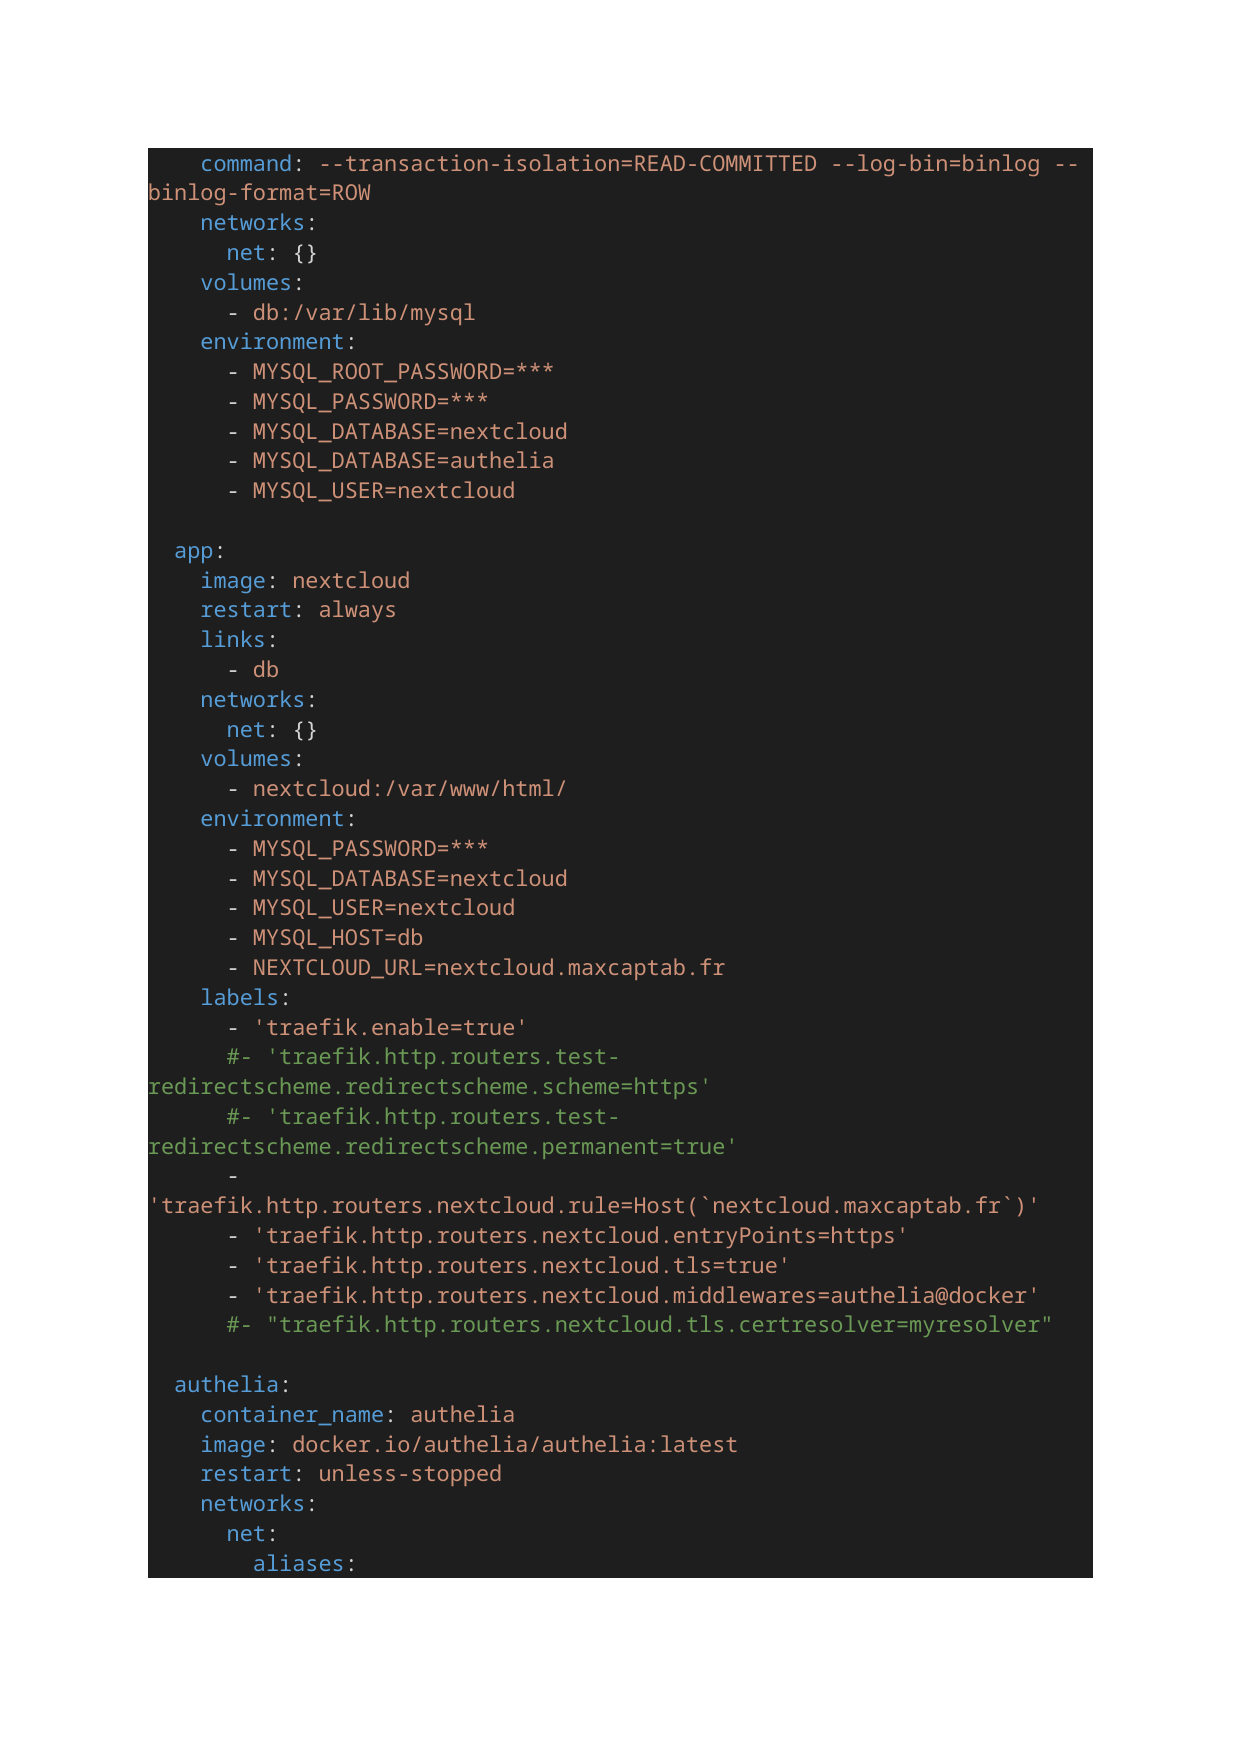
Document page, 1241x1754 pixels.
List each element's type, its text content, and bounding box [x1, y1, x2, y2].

text - MYSQL_DATABASE=authelia [148, 446, 1093, 475]
text - 'traefik.http.routers.nextcloud.tls=true' [148, 1250, 1093, 1280]
text #- "traefik.http.routers.nextcloud.tls.certresolver=myresolver" [148, 1309, 1093, 1339]
text - MYSQL_PASSWORD=*** [148, 833, 1093, 863]
text volumes: [148, 267, 1093, 297]
text authelia: [148, 1369, 1093, 1399]
text #- 'traefik.http.routers.test-redirectscheme.redirectscheme.permanent=true' [148, 1101, 1093, 1161]
text restart: unless-stopped [148, 1458, 1093, 1488]
text - NEXTCLOUD_URL=nextcloud.maxcaptab.fr [148, 952, 1093, 982]
text - nextcloud:/var/www/html/ [148, 773, 1093, 803]
text - MYSQL_PASSWORD=*** [148, 386, 1093, 416]
text - db:/var/lib/mysql [148, 297, 1093, 326]
text net: {} [148, 237, 1093, 267]
text app: [148, 535, 1093, 565]
text net: {} [148, 714, 1093, 743]
text volumes: [148, 743, 1093, 773]
text restart: always [148, 594, 1093, 624]
text image: nextcloud [148, 565, 1093, 594]
text environment: [148, 803, 1093, 833]
text net: [148, 1518, 1093, 1548]
text - 'traefik.http.routers.nextcloud.rule=Host(`nextcloud.maxcaptab.fr`)' [148, 1161, 1093, 1220]
text labels: [148, 982, 1093, 1012]
text - 'traefik.enable=true' [148, 1012, 1093, 1041]
text - 'traefik.http.routers.nextcloud.entryPoints=https' [148, 1220, 1093, 1250]
text environment: [148, 326, 1093, 356]
text - MYSQL_ROOT_PASSWORD=*** [148, 356, 1093, 386]
text - MYSQL_DATABASE=nextcloud [148, 416, 1093, 446]
text image: docker.io/authelia/authelia:latest [148, 1429, 1093, 1458]
text - MYSQL_USER=nextcloud [148, 892, 1093, 922]
text networks: [148, 684, 1093, 714]
text links: [148, 624, 1093, 654]
text command: --transaction-isolation=READ-COMMITTED --log-bin=binlog --binlog-format=ROW [148, 148, 1093, 207]
text - MYSQL_USER=nextcloud [148, 475, 1093, 505]
text networks: [148, 1488, 1093, 1518]
text networks: [148, 207, 1093, 237]
text - db [148, 654, 1093, 684]
text - 'traefik.http.routers.nextcloud.middlewares=authelia@docker' [148, 1280, 1093, 1309]
text container_name: authelia [148, 1399, 1093, 1429]
text - MYSQL_DATABASE=nextcloud [148, 863, 1093, 892]
text #- 'traefik.http.routers.test-redirectscheme.redirectscheme.scheme=https' [148, 1041, 1093, 1101]
text - MYSQL_HOST=db [148, 922, 1093, 952]
text aliases: [148, 1548, 1093, 1578]
